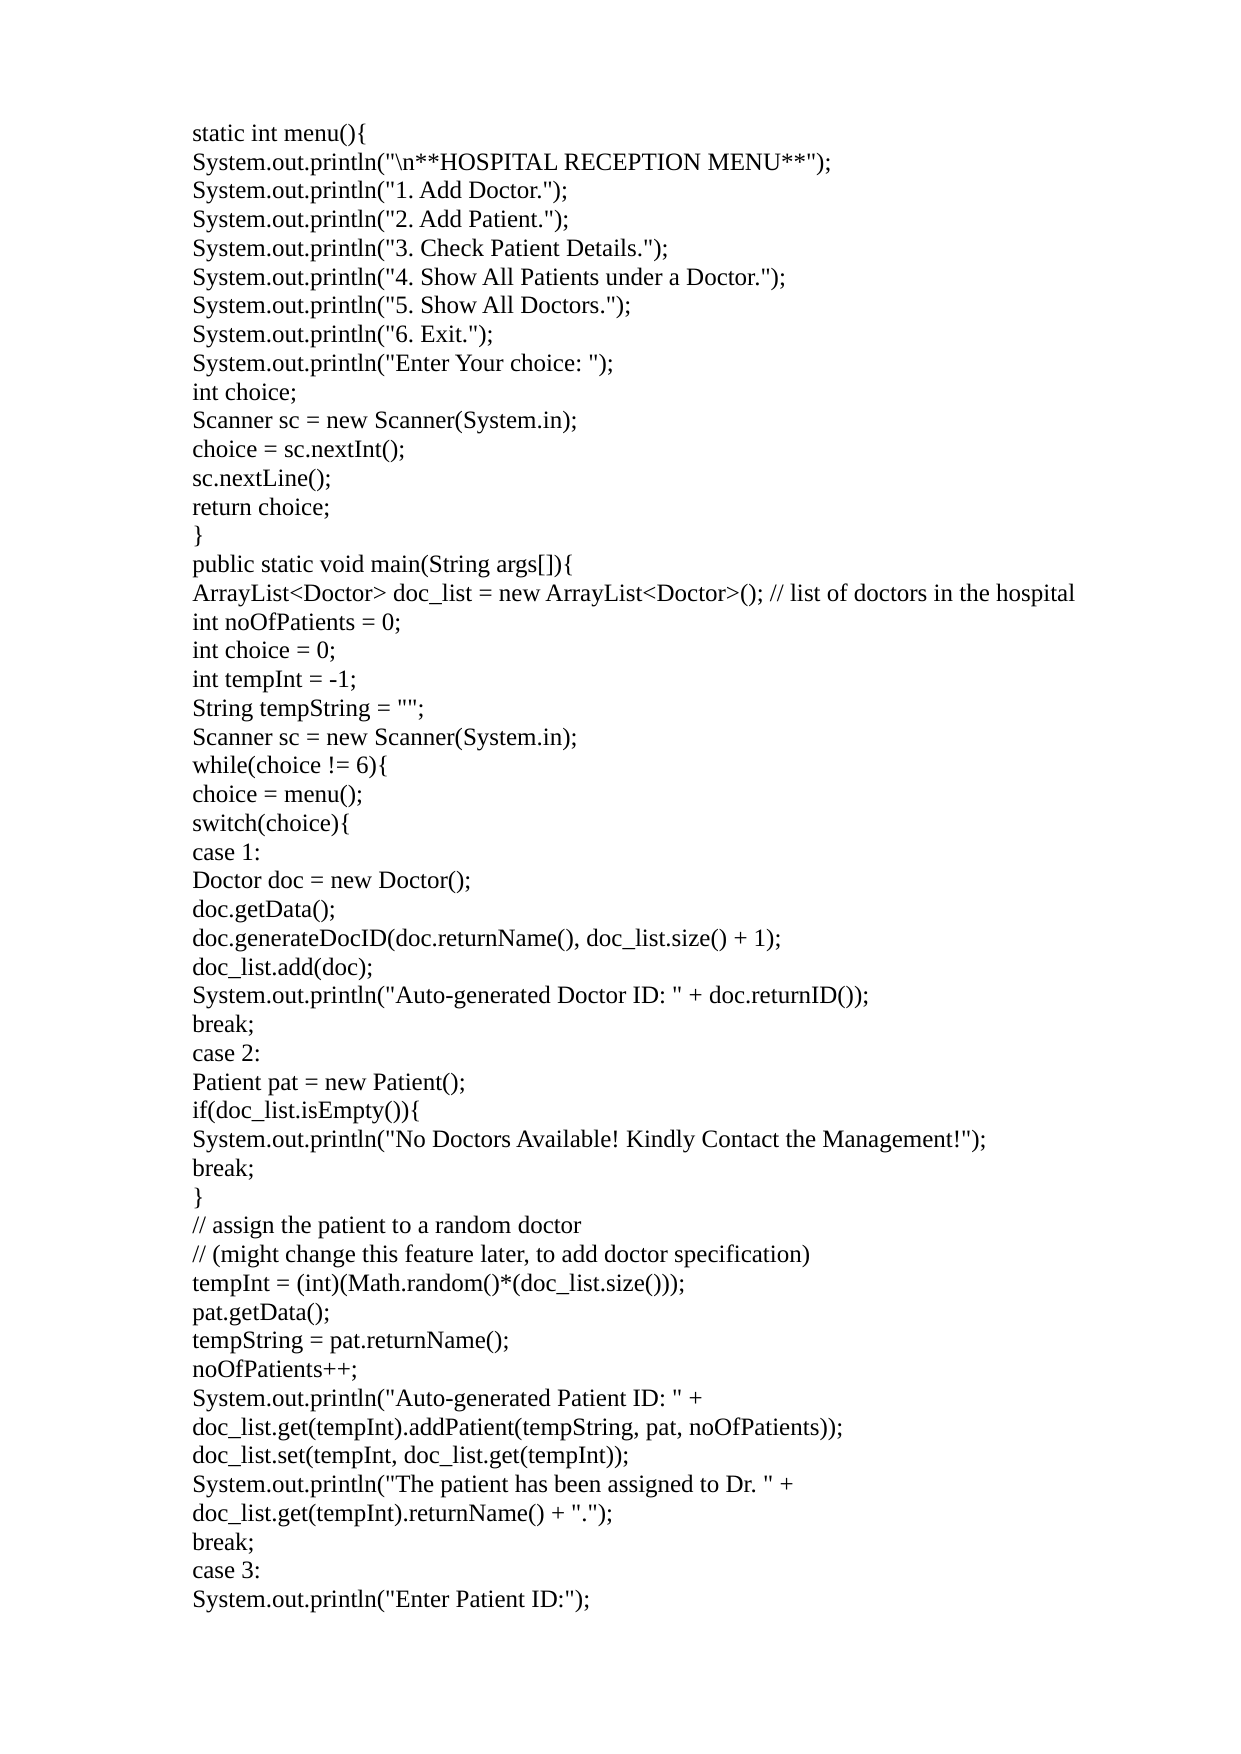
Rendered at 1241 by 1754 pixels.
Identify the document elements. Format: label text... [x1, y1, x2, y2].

text ArrayList<Doctor> doc_list = new ArrayList<Doctor>(); // list of doctors in the hospital [118, 578, 1122, 607]
text break; [118, 1153, 1122, 1182]
text System.out.println("5. Show All Doctors."); [118, 291, 1122, 319]
text tempString = pat.returnName(); [118, 1326, 1122, 1354]
text tempInt = (int)(Math.random()*(doc_list.size())); [118, 1268, 1122, 1297]
text int noOfPatients = 0; [118, 607, 1122, 636]
text } [118, 521, 1122, 549]
text System.out.println("Enter Your choice: "); [118, 348, 1122, 377]
text choice = sc.nextInt(); [118, 434, 1122, 463]
text break; [118, 1527, 1122, 1556]
text System.out.println("\n**HOSPITAL RECEPTION MENU**"); [118, 147, 1122, 176]
text noOfPatients++; [118, 1354, 1122, 1383]
text int choice = 0; [118, 636, 1122, 664]
text int tempInt = -1; [118, 664, 1122, 693]
text System.out.println("Auto-generated Patient ID: " + doc_list.get(tempInt).addPatient(tempString, pat, noOfPatients)); [118, 1383, 1122, 1441]
text break; [118, 1009, 1122, 1038]
text sc.nextLine(); [118, 463, 1122, 492]
text System.out.println("1. Add Doctor."); [118, 176, 1122, 204]
text // assign the patient to a random doctor [118, 1211, 1122, 1239]
text pat.getData(); [118, 1297, 1122, 1326]
text case 2: [118, 1038, 1122, 1067]
text System.out.println("No Doctors Available! Kindly Contact the Management!"); [118, 1124, 1122, 1153]
text } [118, 1182, 1122, 1211]
text choice = menu(); [118, 779, 1122, 808]
text switch(choice){ [118, 808, 1122, 837]
text System.out.println("4. Show All Patients under a Doctor."); [118, 262, 1122, 291]
text Scanner sc = new Scanner(System.in); [118, 722, 1122, 751]
text System.out.println("Enter Patient ID:"); [118, 1584, 1122, 1613]
text doc.generateDocID(doc.returnName(), doc_list.size() + 1); [118, 923, 1122, 952]
text if(doc_list.isEmpty()){ [118, 1096, 1122, 1124]
text System.out.println("3. Check Patient Details."); [118, 233, 1122, 262]
text // (might change this feature later, to add doctor specification) [118, 1239, 1122, 1268]
text System.out.println("2. Add Patient."); [118, 204, 1122, 233]
text String tempString = ""; [118, 693, 1122, 722]
text static int menu(){ [118, 118, 1122, 147]
text System.out.println("6. Exit."); [118, 319, 1122, 348]
text return choice; [118, 492, 1122, 521]
text while(choice != 6){ [118, 751, 1122, 779]
text doc_list.add(doc); [118, 952, 1122, 981]
text System.out.println("The patient has been assigned to Dr. " + doc_list.get(tempInt).returnName() + "."); [118, 1469, 1122, 1527]
text Patient pat = new Patient(); [118, 1067, 1122, 1096]
text case 1: [118, 837, 1122, 866]
text Doctor doc = new Doctor(); [118, 866, 1122, 894]
text doc.getData(); [118, 894, 1122, 923]
text public static void main(String args[]){ [118, 549, 1122, 578]
text int choice; [118, 377, 1122, 406]
text Scanner sc = new Scanner(System.in); [118, 406, 1122, 434]
text doc_list.set(tempInt, doc_list.get(tempInt)); [118, 1441, 1122, 1469]
text case 3: [118, 1556, 1122, 1584]
text System.out.println("Auto-generated Doctor ID: " + doc.returnID()); [118, 981, 1122, 1009]
